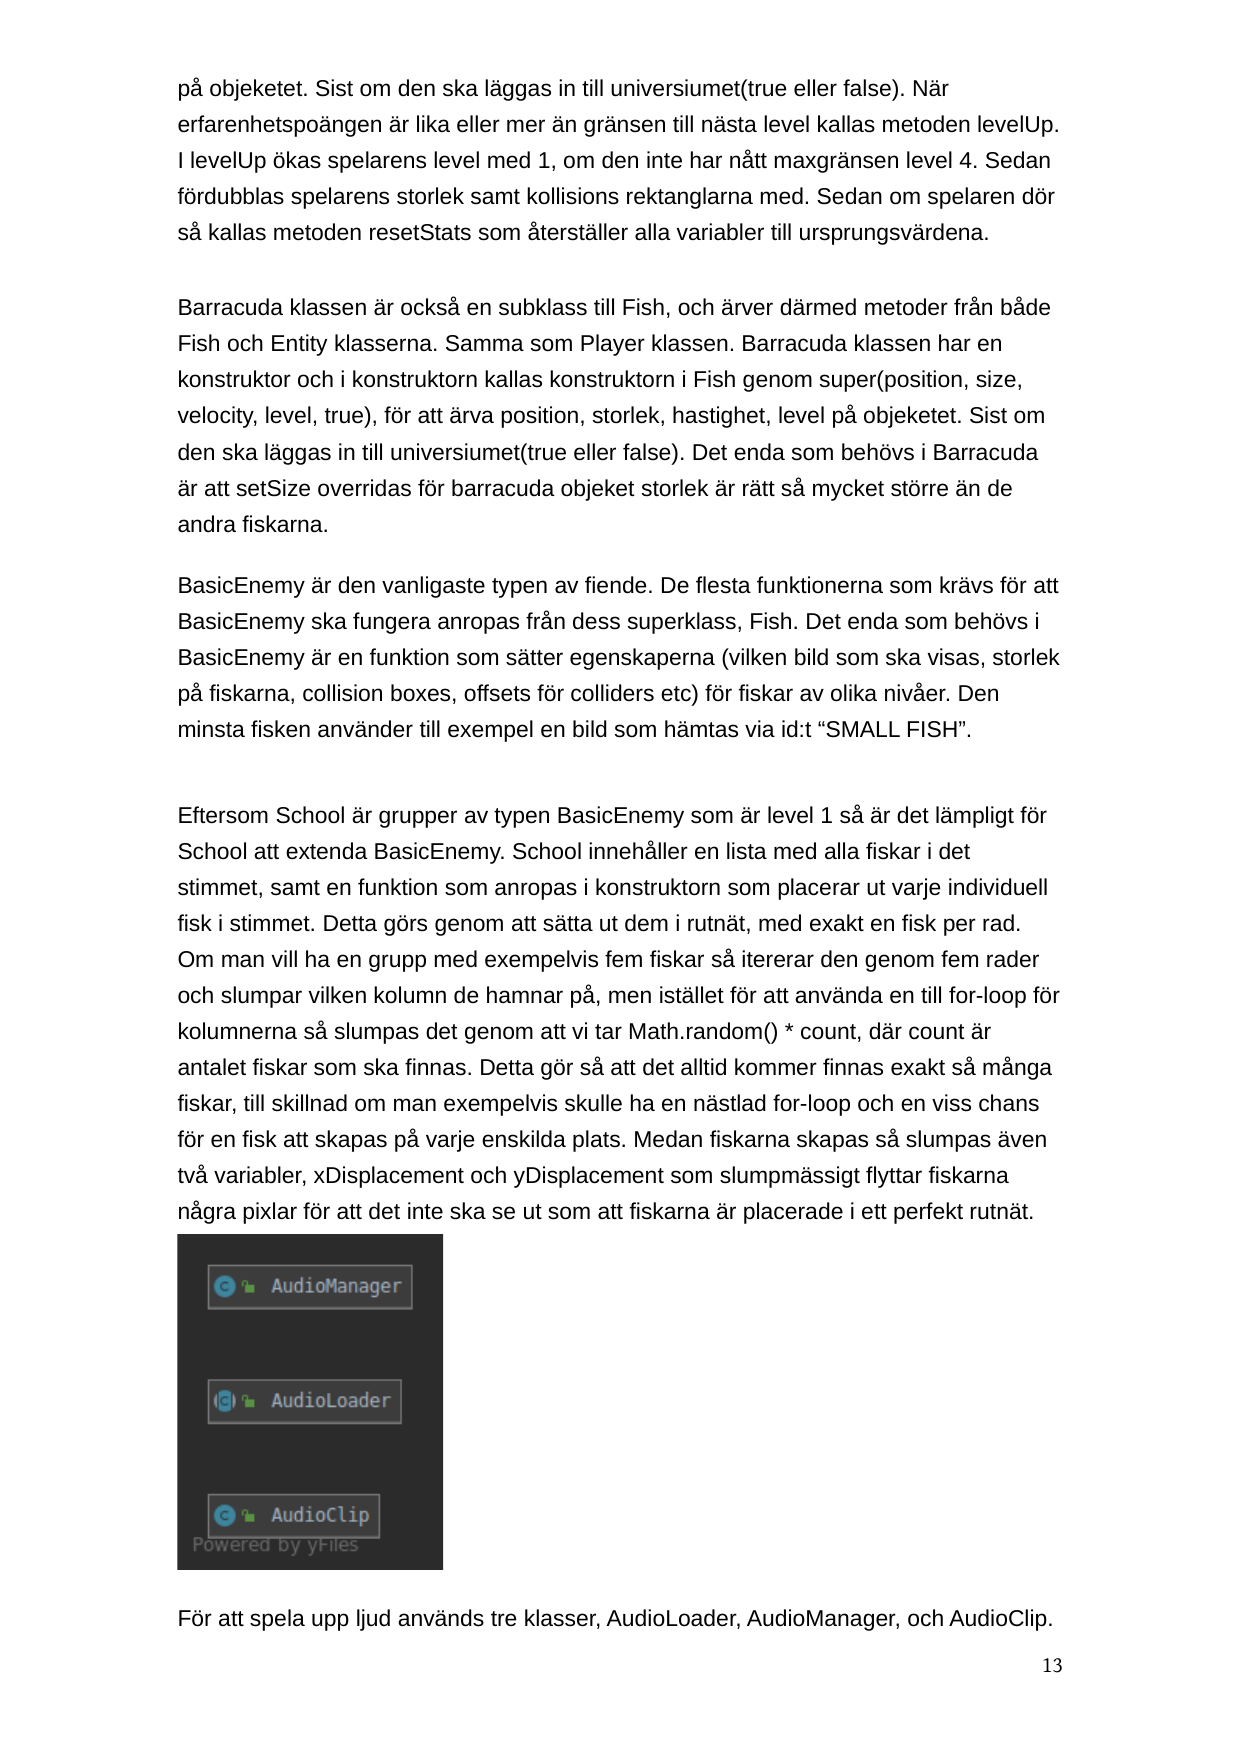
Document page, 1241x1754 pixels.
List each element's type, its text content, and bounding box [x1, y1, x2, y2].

text Eftersom School är grupper av typen BasicEnemy som är level 1 så är det lämpligt för School att extenda BasicEnemy. School innehåller en lista med alla fiskar i det stimmet, samt en funktion som anropas i konstruktorn som placerar ut varje individuell fisk i stimmet. Detta görs genom att sätta ut dem i rutnät, med exakt en fisk per rad. Om man vill ha en grupp med exempelvis fem fiskar så itererar den genom fem rader och slumpar vilken kolumn de hamnar på, men istället för att använda en till for-loop för kolumnerna så slumpas det genom att vi tar Math.random() * count, där count är antalet fiskar som ska finnas. Detta gör så att det alltid kommer finnas exakt så många fiskar, till skillnad om man exempelvis skulle ha en nästlad for-loop och en viss chans för en fisk att skapas på varje enskilda plats. Medan fiskarna skapas så slumpas även två variabler, xDisplacement och yDisplacement som slumpmässigt flyttar fiskarna några pixlar för att det inte ska se ut som att fiskarna är placerade i ett perfekt rutnät. [177, 802, 1063, 1570]
text Barracuda klassen är också en subklass till Fish, och ärver därmed metoder från både Fish och Entity klasserna. Samma som Player klassen. Barracuda klassen har en konstruktor och i konstruktorn kallas konstruktorn i Fish genom super(position, size, velocity, level, true), för att ärva position, storlek, hastighet, level på objeketet. Sist om den ska läggas in till universiumet(true eller false). Det enda som behövs i Barracuda är att setSize overridas för barracuda objeket storlek är rätt så mycket större än de andra fiskarna. [177, 294, 1063, 537]
text på objeketet. Sist om den ska läggas in till universiumet(true eller false). När erfarenhetspoängen är lika eller mer än gränsen till nästa level kallas metoden levelUp. I levelUp ökas spelarens level med 1, om den inte har nått maxgränsen level 4. Sedan fördubblas spelarens storlek samt kollisions rektanglarna med. Sedan om spelaren dör så kallas metoden resetStats som återställer alla variabler till ursprungsvärdena. [177, 75, 1063, 246]
text BasicEnemy är den vanligaste typen av fiende. De flesta funktionerna som krävs för att BasicEnemy ska fungera anropas från dess superklass, Fish. Det enda som behövs i BasicEnemy är en funktion som sätter egenskaperna (vilken bild som ska visas, storlek på fiskarna, collision boxes, offsets för colliders etc) för fiskar av olika nivåer. Den minsta fisken använder till exempel en bild som hämtas via id:t “SMALL FISH”. [177, 572, 1063, 742]
text För att spela upp ljud används tre klasser, AudioLoader, AudioManager, och AudioClip. [177, 1605, 1063, 1631]
